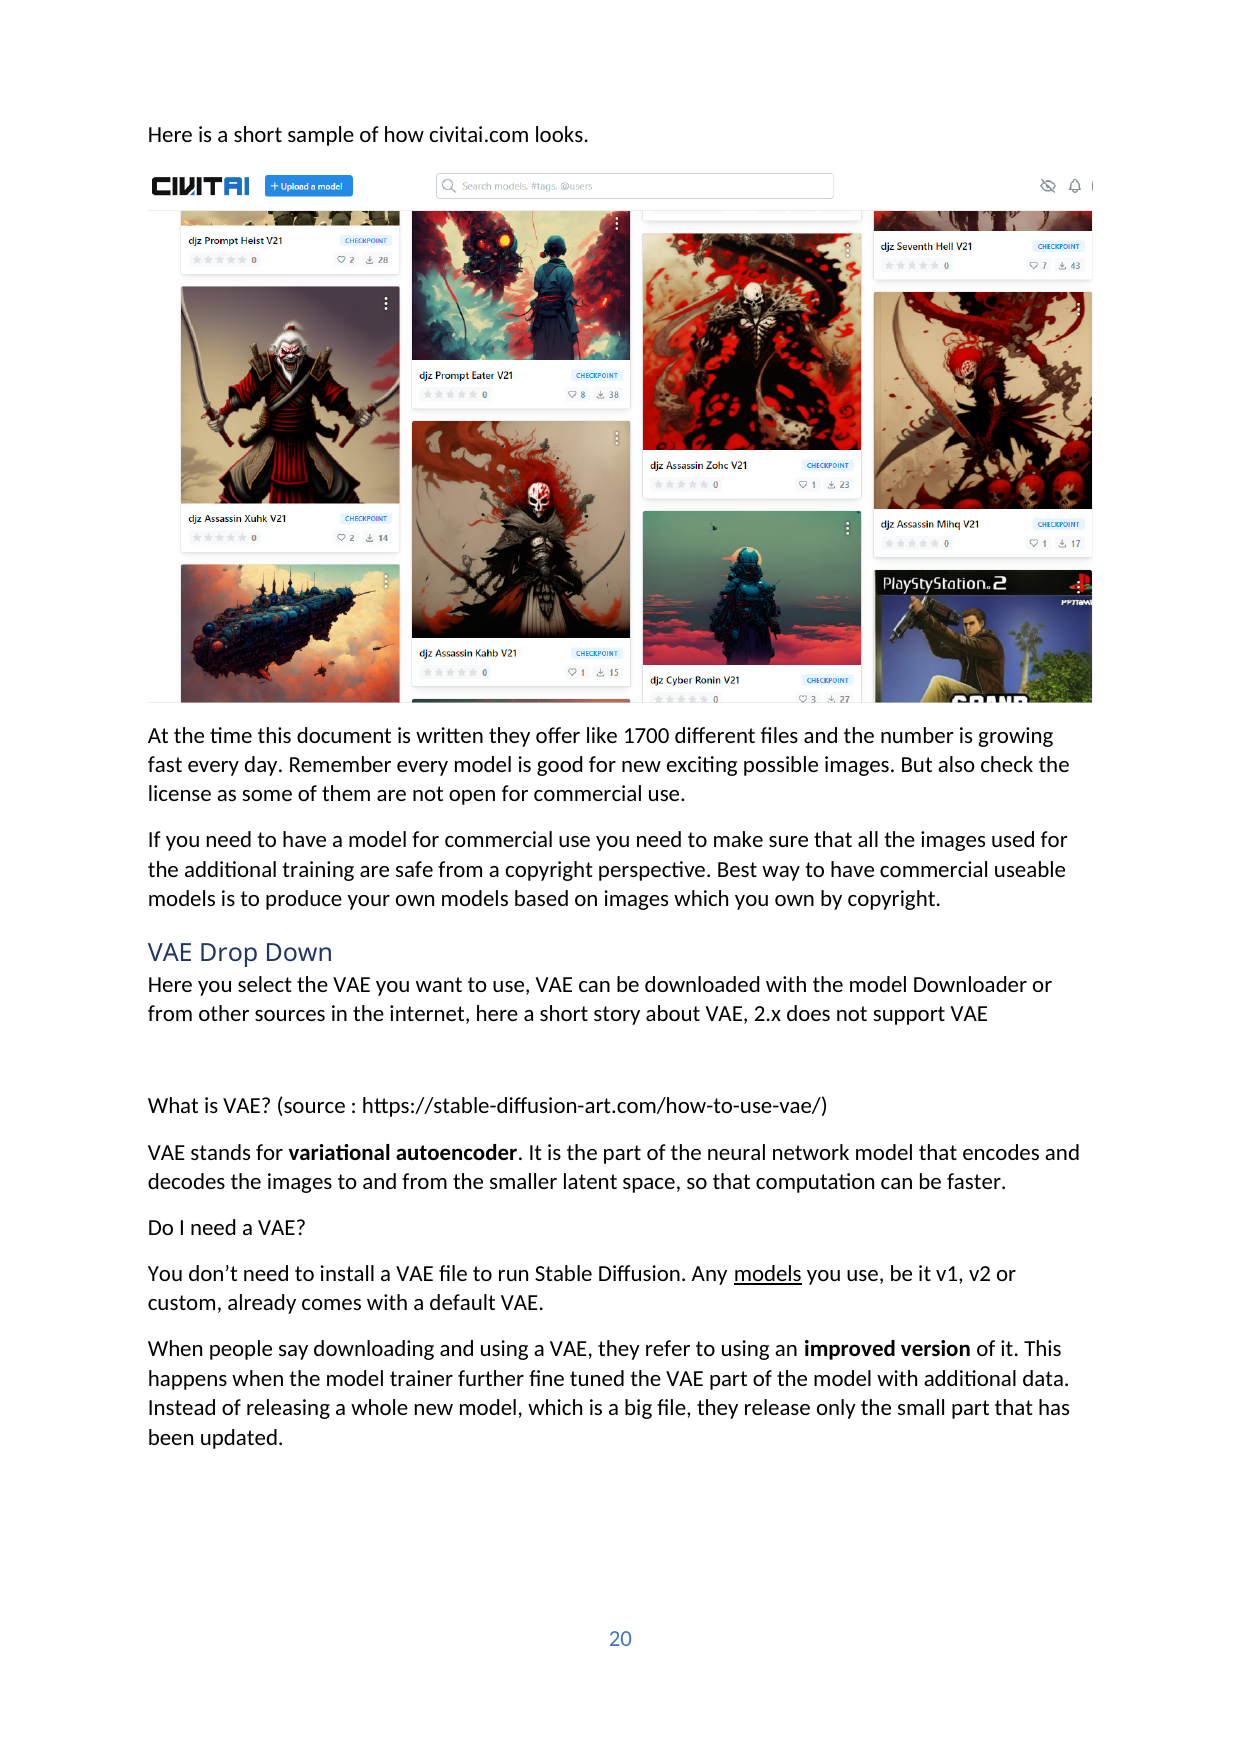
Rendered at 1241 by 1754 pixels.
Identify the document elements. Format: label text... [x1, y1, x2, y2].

text At the time this document is written they offer like 1700 different files and the number is growing fast every day. Remember every model is good for new exciting possible images. But also check the license as some of them are not open for commercial use. [148, 721, 1093, 807]
text VAE stands for variational autoencoder. It is the part of the neural network model that encodes and decodes the images to and from the smaller latent space, so that computation can be faster. [148, 1138, 1093, 1195]
subtitle VAE Drop Down [148, 934, 1093, 968]
text When people say downloading and using a VAE, they refer to using an improved version of it. This happens when the model trainer further fine tuned the VAE part of the model with additional data. Instead of releasing a whole new model, which is a big file, they release only the small part that has been updated. [148, 1334, 1093, 1451]
text Here you select the VAE you want to use, VAE can be downloaded with the model Downloader or from other sources in the internet, here a short story about VAE, 2.x does not support VAE [148, 970, 1093, 1028]
text Here is a short sample of how civitai.com looks. [148, 120, 1093, 148]
text Do I need a VAE? [148, 1213, 1093, 1241]
text You don’t need to install a VAE file to run Stable Diffusion. Any models you use, be it v1, v2 or custom, already comes with a default VAE. [148, 1259, 1093, 1317]
text What is VAE? (source : https://stable-diffusion-art.com/how-to-use-vae/) [148, 1092, 1093, 1120]
text If you need to have a model for commercial use you need to make sure that all the images used for the additional training are safe from a copyright perspective. Best way to have commercial useable models is to produce your own models based on images which you own by copyright. [148, 826, 1093, 912]
